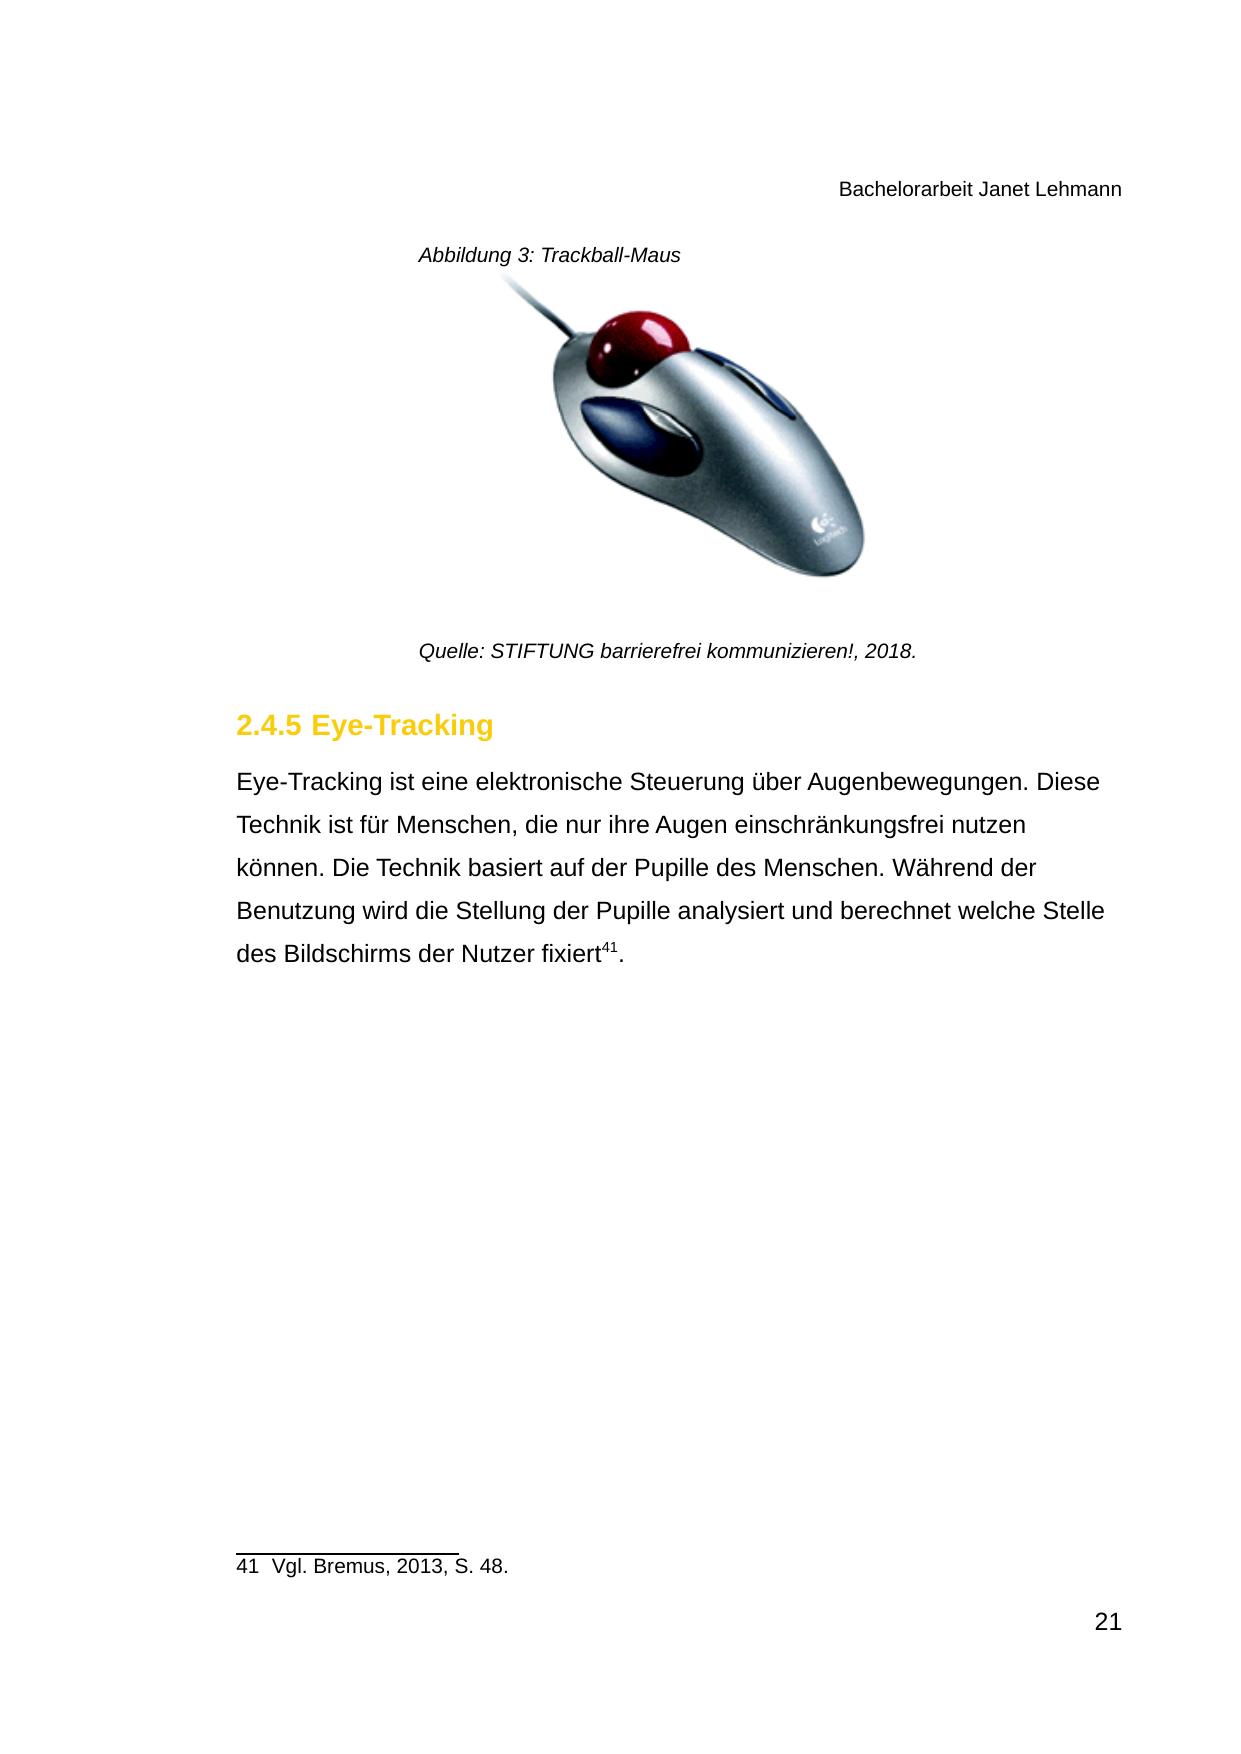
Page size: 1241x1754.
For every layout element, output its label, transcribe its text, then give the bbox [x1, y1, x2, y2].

text Vgl. Bremus, 2013, S. 48. [236, 1554, 1122, 1578]
text Quelle: STIFTUNG barrierefrei kommunizieren!, 2018. [419, 639, 939, 663]
subtitle Eye-Tracking [236, 708, 1122, 742]
text Eye-Tracking ist eine elektronische Steuerung über Augenbewegungen. Diese Technik ist für Menschen, die nur ihre Augen einschränkungsfrei nutzen können. Die Technik basiert auf der Pupille des Menschen. Während der Benutzung wird die Stellung der Pupille analysiert und berechnet welche Stelle des Bildschirms der Nutzer fixiert. [236, 767, 1122, 968]
text Abbildung 3: Trackball-Maus [419, 243, 939, 267]
picture [418, 267, 940, 615]
